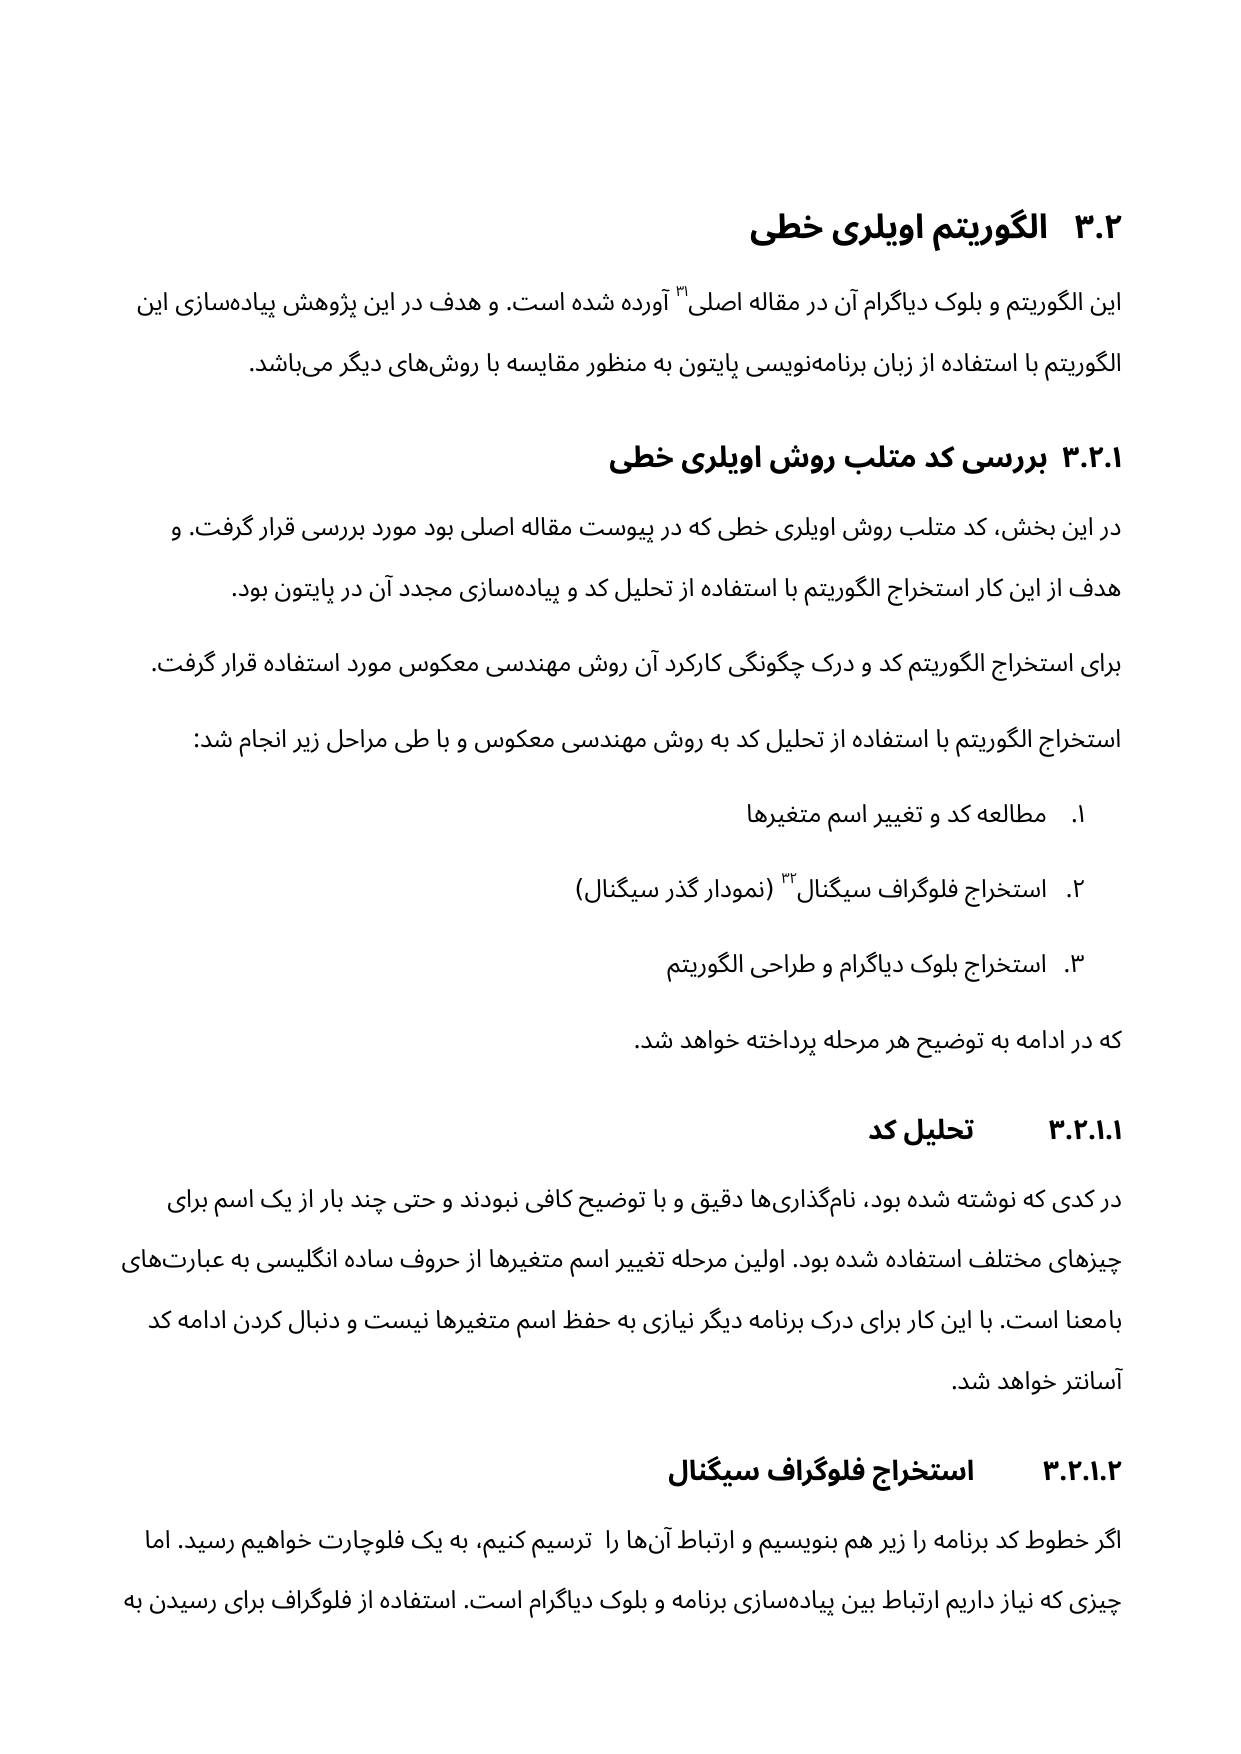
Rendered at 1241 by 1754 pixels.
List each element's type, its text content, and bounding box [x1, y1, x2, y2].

text این الگوریتم و بلوک دیاگرام آن در مقاله اصلی آورده شده است. و هدف در این پژوهش پیاده‌سازی این الگوریتم با استفاده از زبان برنامه‌نویسی پایتون به منظور مقایسه با روش‌های دیگر می‌باشد. [118, 276, 1122, 389]
text در کدی که نوشته شده بود، نام‌گذاری‌ها دقیق و با توضیح کافی نبودند و حتی چند بار از یک اسم برای چیزهای مختلف استفاده شده بود. اولین مرحله تغییر اسم متغیرها از حروف ساده انگلیسی به عبارت‌های با‌معنا است. با این کار برای درک برنامه دیگر نیازی به حفظ اسم متغیرها نیست و دنبال کردن ادامه کد آسانتر خواهد شد. [118, 1173, 1122, 1408]
text استخراج الگوریتم با استفاده از تحلیل کد به روش مهندسی معکوس و با طی مراحل زیر انجام شد: [118, 713, 1122, 765]
list استخراج فلوگراف سیگنال (نمودار گذر سیگنال) [118, 863, 1084, 916]
text در این بخش، کد متلب روش اویلری خطی که در پیوست مقاله اصلی بود مورد بررسی قرار گرفت. و هدف از این کار استخراج الگوریتم با استفاده از تحلیل کد و پیاده‌سازی مجدد آن در پایتون بود. [118, 501, 1122, 615]
list استخراج بلوک دیاگرام و طراحی الگوریتم [118, 938, 1084, 991]
subtitle تحلیل کد [118, 1102, 1122, 1160]
subtitle الگوریتم اویلری خطی [118, 193, 1122, 263]
subtitle استخراج فلوگراف سیگنال [118, 1443, 1122, 1501]
list مطالعه کد و تغییر اسم متغیرها [118, 788, 1084, 841]
text اگر خطوط کد برنامه را زیر هم بنویسیم و ارتباط آن‌ها را ترسیم کنیم، به یک فلوچارت خواهیم رسید. اما چیزی که نیاز داریم ارتباط بین پیاده‌سازی برنامه و بلوک دیاگرام است. استفاده از فلوگراف برای رسیدن به [118, 1514, 1122, 1627]
text برای استخراج الگوریتم کد و درک چگونگی کارکرد آن روش مهندسی معکوس مورد استفاده قرار گرفت. [118, 637, 1122, 690]
subtitle بررسی کد متلب روش اویلری خطی [118, 427, 1122, 489]
text که در ادامه به توضیح هر مرحله پرداخته خواهد شد. [118, 1014, 1122, 1067]
